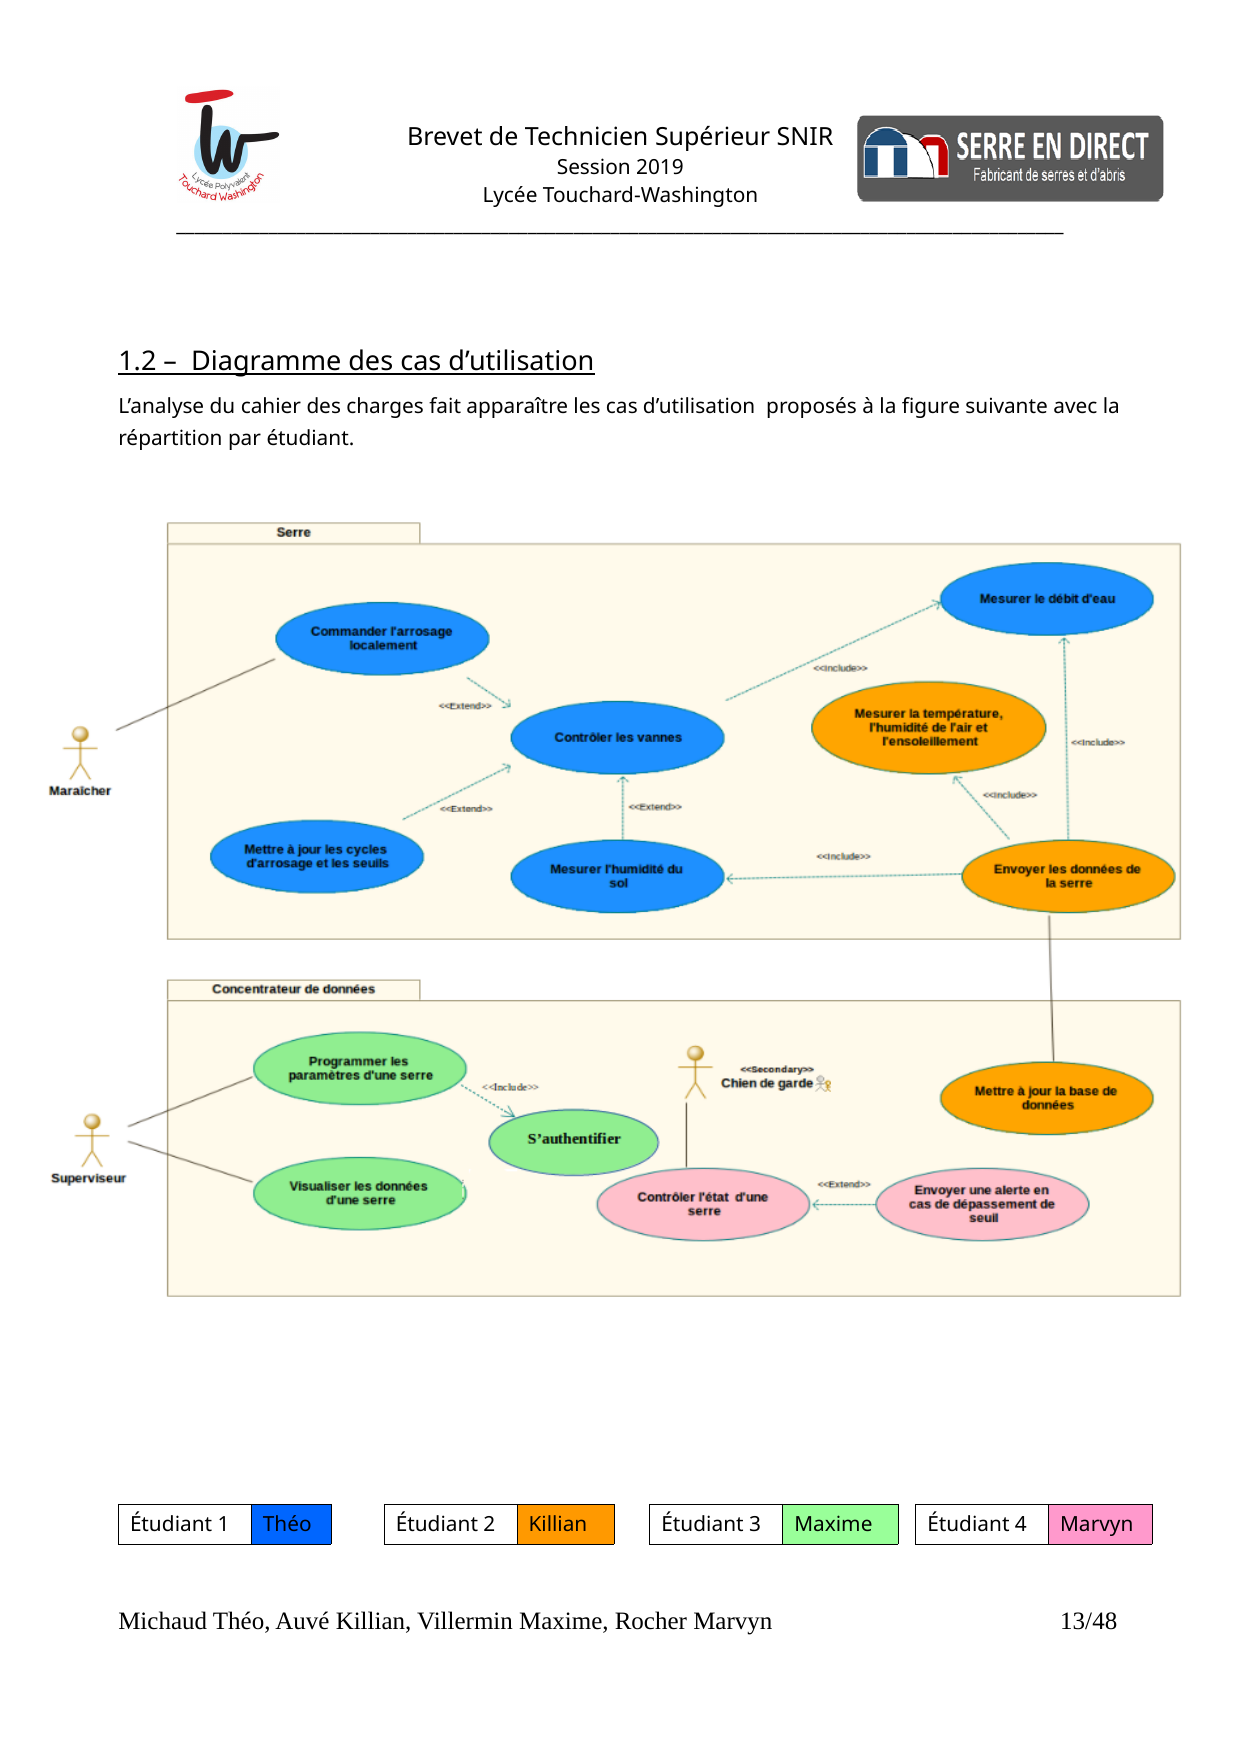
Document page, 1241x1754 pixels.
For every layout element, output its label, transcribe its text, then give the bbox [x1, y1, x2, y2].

table_header Théo [252, 1505, 331, 1544]
table_header [899, 1504, 915, 1544]
table_header Étudiant 4 [916, 1505, 1048, 1544]
table_header Killian [518, 1505, 614, 1544]
table_header Étudiant 3 [650, 1505, 782, 1544]
picture [852, 113, 1167, 206]
table_header Marvyn [1049, 1505, 1152, 1544]
table_header Étudiant 1 [119, 1505, 251, 1544]
text L’analyse du cahier des charges fait apparaître les cas d’utilisation proposés à la figure suivante avec la répartition par étudiant. [118, 391, 1122, 452]
table_header Maxime [783, 1505, 898, 1544]
table_header [1153, 1504, 1181, 1544]
table_header [332, 1504, 384, 1544]
table_header Étudiant 2 [385, 1505, 517, 1544]
picture [176, 86, 281, 203]
table_header [615, 1504, 649, 1544]
subtitle 1.2 – Diagramme des cas d’utilisation [118, 342, 1122, 378]
picture [43, 514, 1189, 1309]
